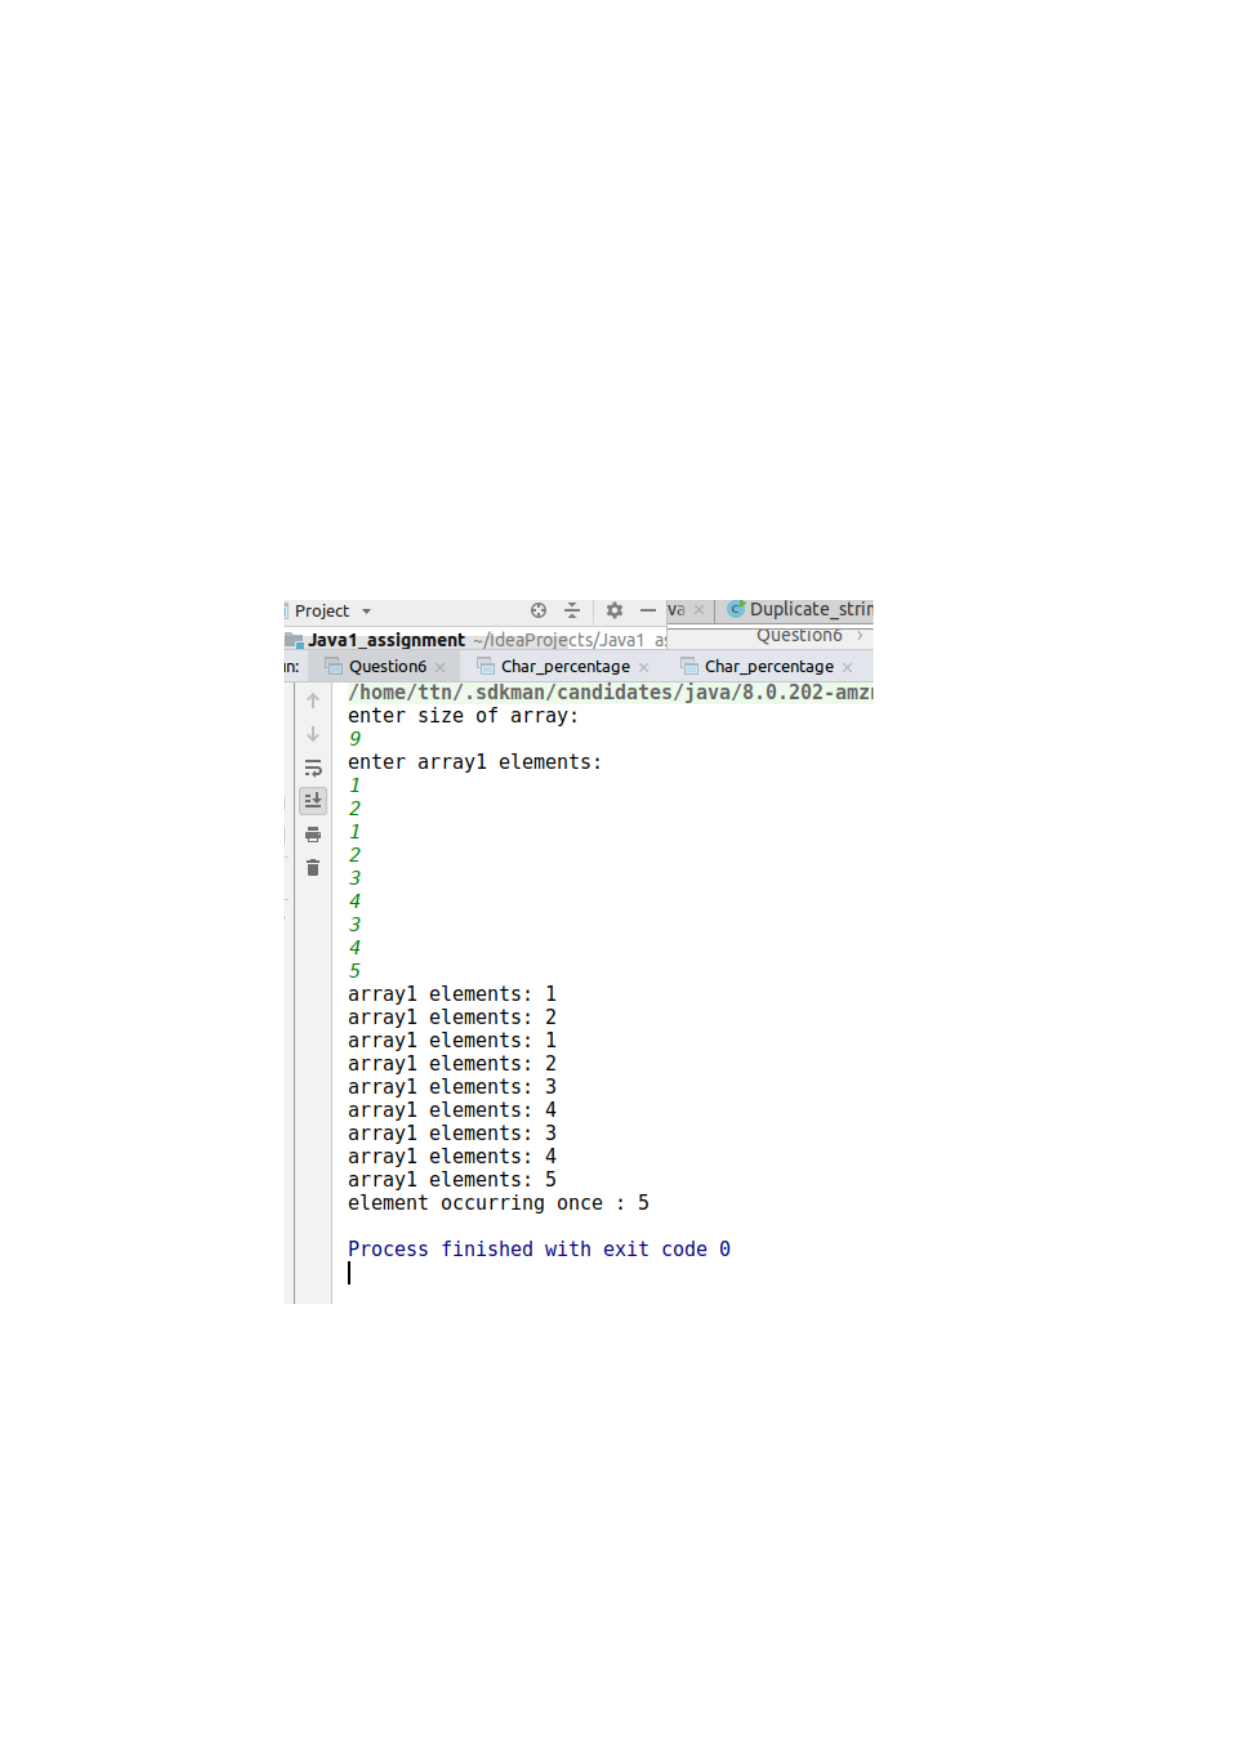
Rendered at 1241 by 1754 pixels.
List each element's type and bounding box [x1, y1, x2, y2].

picture [284, 600, 446, 1304]
